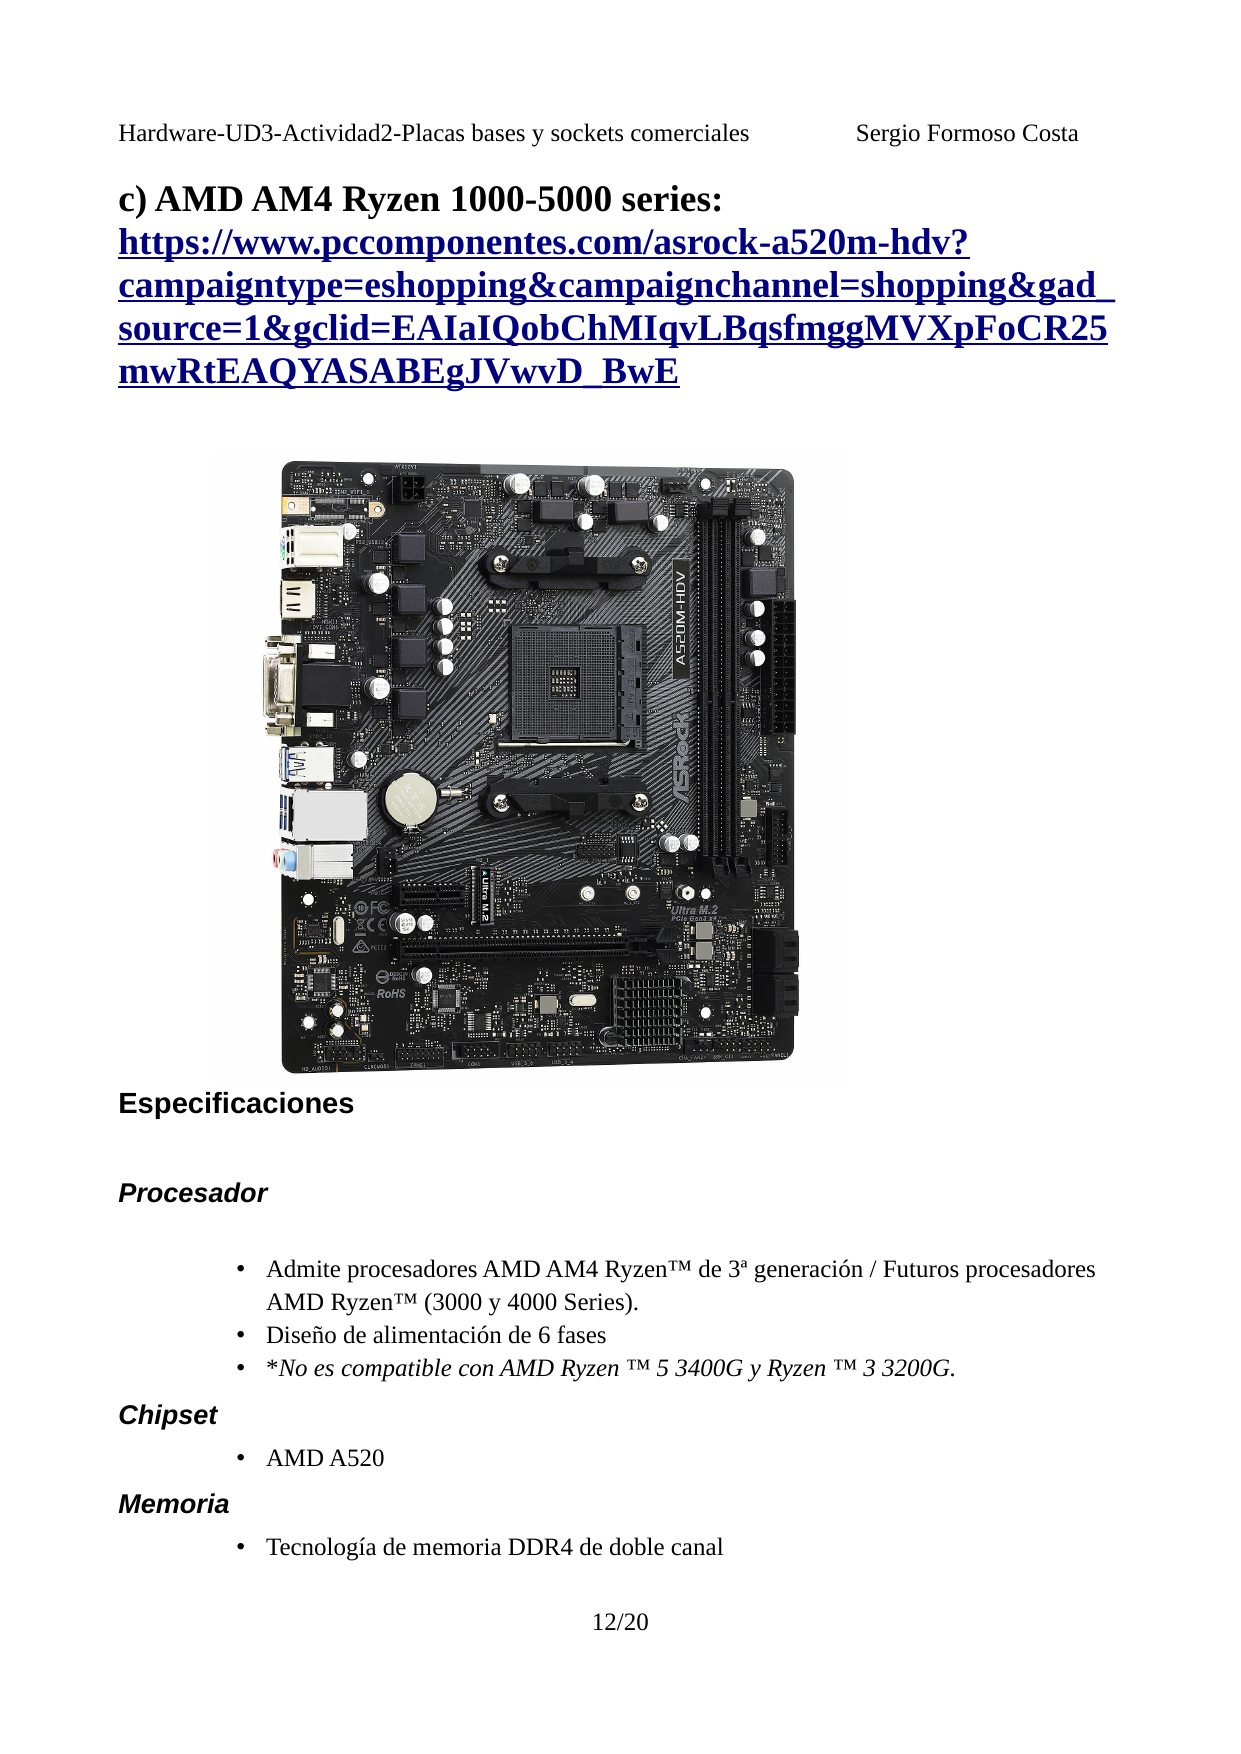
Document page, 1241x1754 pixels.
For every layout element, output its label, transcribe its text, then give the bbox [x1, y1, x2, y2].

list Admite procesadores AMD AM4 Ryzen™ de 3ª generación / Futuros procesadores AMD Ryzen™ (3000 y 4000 Series). [236, 1254, 1122, 1316]
list AMD A520 [236, 1443, 1122, 1471]
subtitle Chipset [118, 1399, 1122, 1430]
list Tecnología de memoria DDR4 de doble canal [236, 1532, 1122, 1561]
list *No es compatible con AMD Ryzen ™ 5 3400G y Ryzen ™ 3 3200G. [236, 1353, 1122, 1382]
subtitle Procesador [118, 1177, 1122, 1209]
picture [213, 449, 849, 1085]
subtitle Especificaciones [118, 1086, 1122, 1119]
subtitle c) AMD AM4 Ryzen 1000-5000 series: https://www.pccomponentes.com/asrock-a520m-hdv?campaigntype=eshopping&campaignchannel=shopping&gad_source=1&gclid=EAIaIQobChMIqvLBqsfmggMVXpFoCR25mwRtEAQYASABEgJVwvD_BwE [118, 176, 1122, 392]
list Diseño de alimentación de 6 fases [236, 1320, 1122, 1349]
subtitle Memoria [118, 1488, 1122, 1519]
